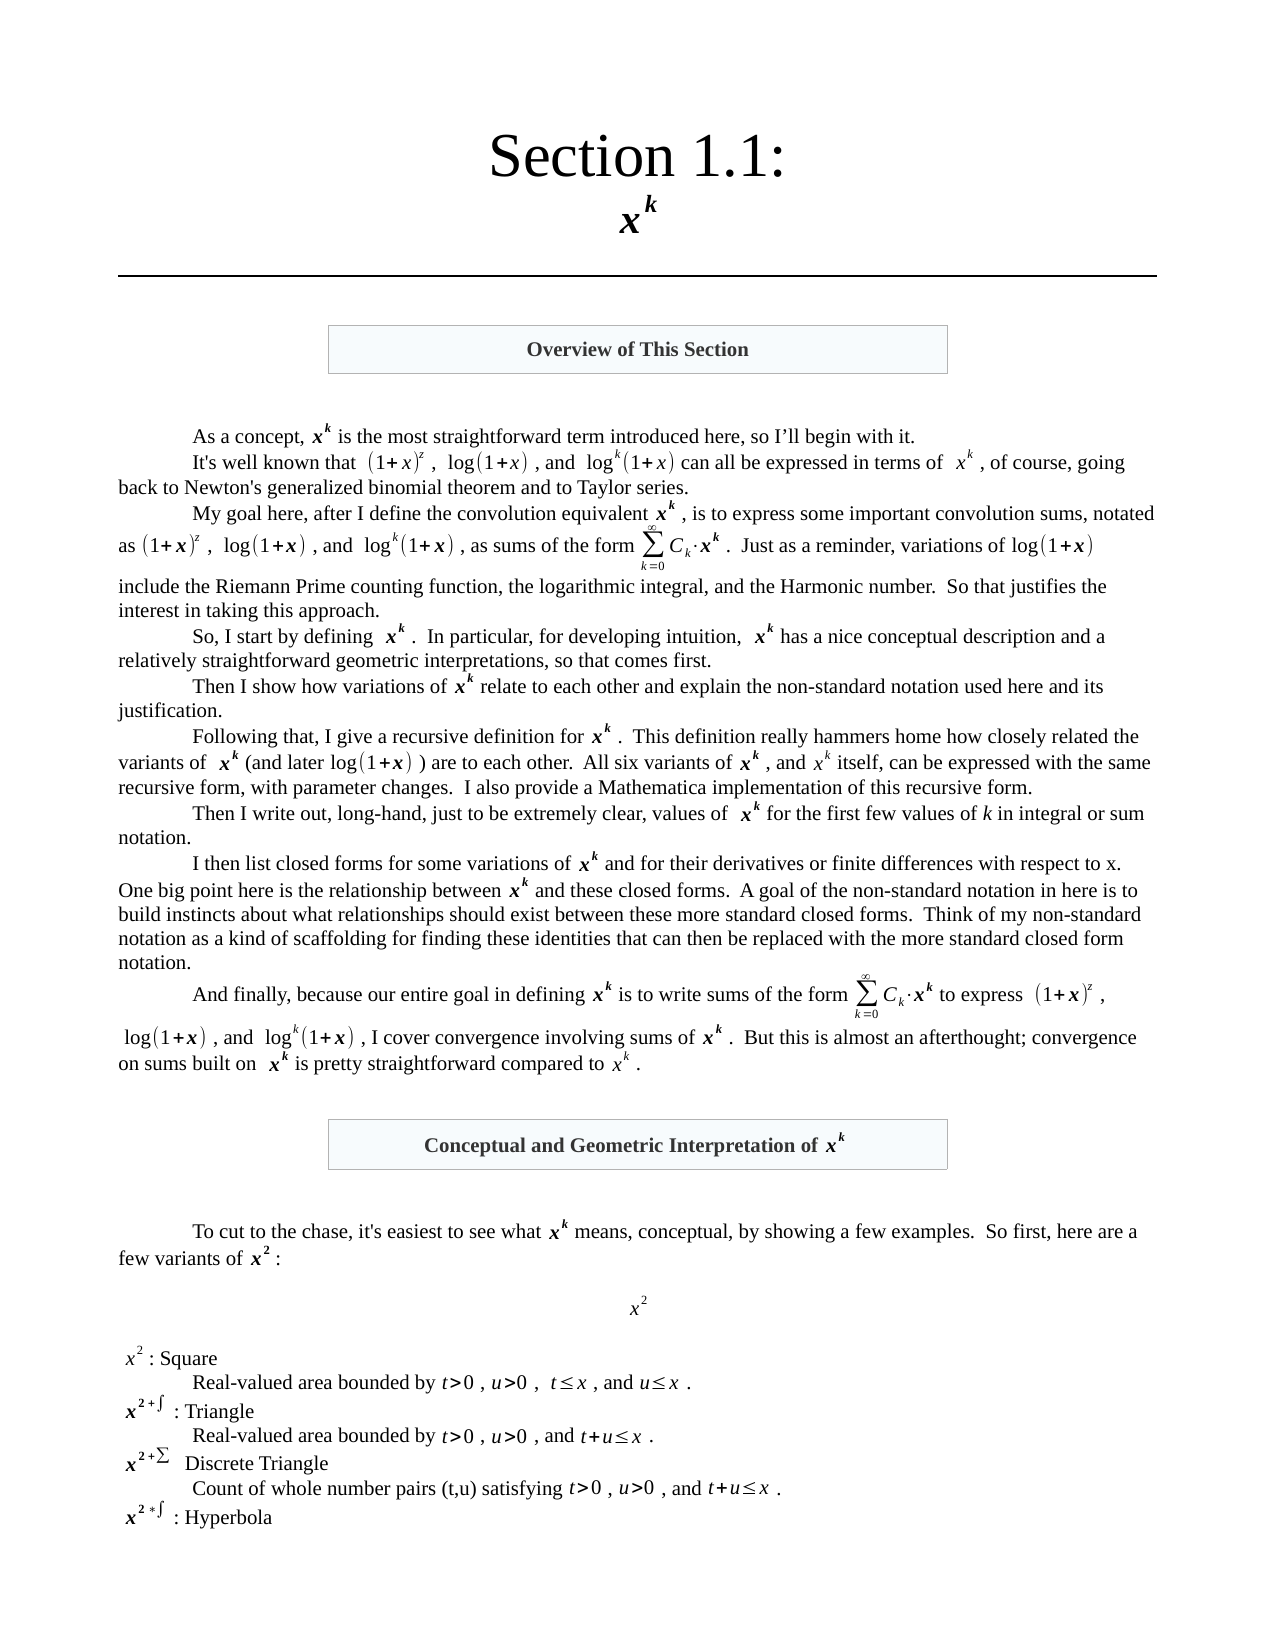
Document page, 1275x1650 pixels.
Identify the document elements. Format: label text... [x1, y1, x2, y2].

text I then list closed forms for some variations ofand for their derivatives or finite differences with respect to x. One big point here is the relationship betweenand these closed forms. A goal of the non-standard notation in here is to build instincts about what relationships should exist between these more standard closed forms. Think of my non-standard notation as a kind of scaffolding for finding these identities that can then be replaced with the more standard closed form notation. [118, 849, 1157, 974]
text : Square [118, 1344, 1157, 1370]
text : Hyperbola [118, 1499, 1157, 1529]
text And finally, because our entire goal in definingis to write sums of the formto express , , and , I cover convergence involving sums of. But this is almost an afterthought; convergence on sums built on is pretty straightforward compared to. [118, 974, 1157, 1075]
text Count of whole number pairs (t,u) satisfying,, and. [118, 1475, 1157, 1499]
text Discrete Triangle [118, 1447, 1157, 1475]
text So, I start by defining . In particular, for developing intuition, has a nice conceptual description and a relatively straightforward geometric interpretations, so that comes first. [118, 622, 1157, 672]
text Section 1.1: [118, 118, 1157, 190]
text To cut to the chase, it's easiest to see whatmeans, conceptual, by showing a few examples. So first, here are a few variants of: [118, 1217, 1157, 1269]
text Real-valued area bounded by,, , and. [118, 1370, 1157, 1394]
text Overview of This Section [329, 326, 947, 373]
text : Triangle [118, 1394, 1157, 1423]
text Real-valued area bounded by,, and. [118, 1423, 1157, 1447]
text Then I show how variations ofrelate to each other and explain the non-standard notation used here and its justification. [118, 672, 1157, 722]
text It's well known that , , and can all be expressed in terms of , of course, going back to Newton's generalized binomial theorem and to Taylor series. [118, 448, 1157, 499]
text My goal here, after I define the convolution equivalent, is to express some important convolution sums, notated as, , and , as sums of the form. Just as a reminder, variations ofinclude the Riemann Prime counting function, the logarithmic integral, and the Harmonic number. So that justifies the interest in taking this approach. [118, 499, 1157, 622]
text Then I write out, long-hand, just to be extremely clear, values of for the first few values of k in integral or sum notation. [118, 799, 1157, 849]
text As a concept,is the most straightforward term introduced here, so I’ll begin with it. [118, 422, 1157, 448]
text Conceptual and Geometric Interpretation of [329, 1120, 947, 1169]
text Following that, I give a recursive definition for. This definition really hammers home how closely related the variants of (and later) are to each other. All six variants of, anditself, can be expressed with the same recursive form, with parameter changes. I also provide a Mathematica implementation of this recursive form. [118, 722, 1157, 799]
